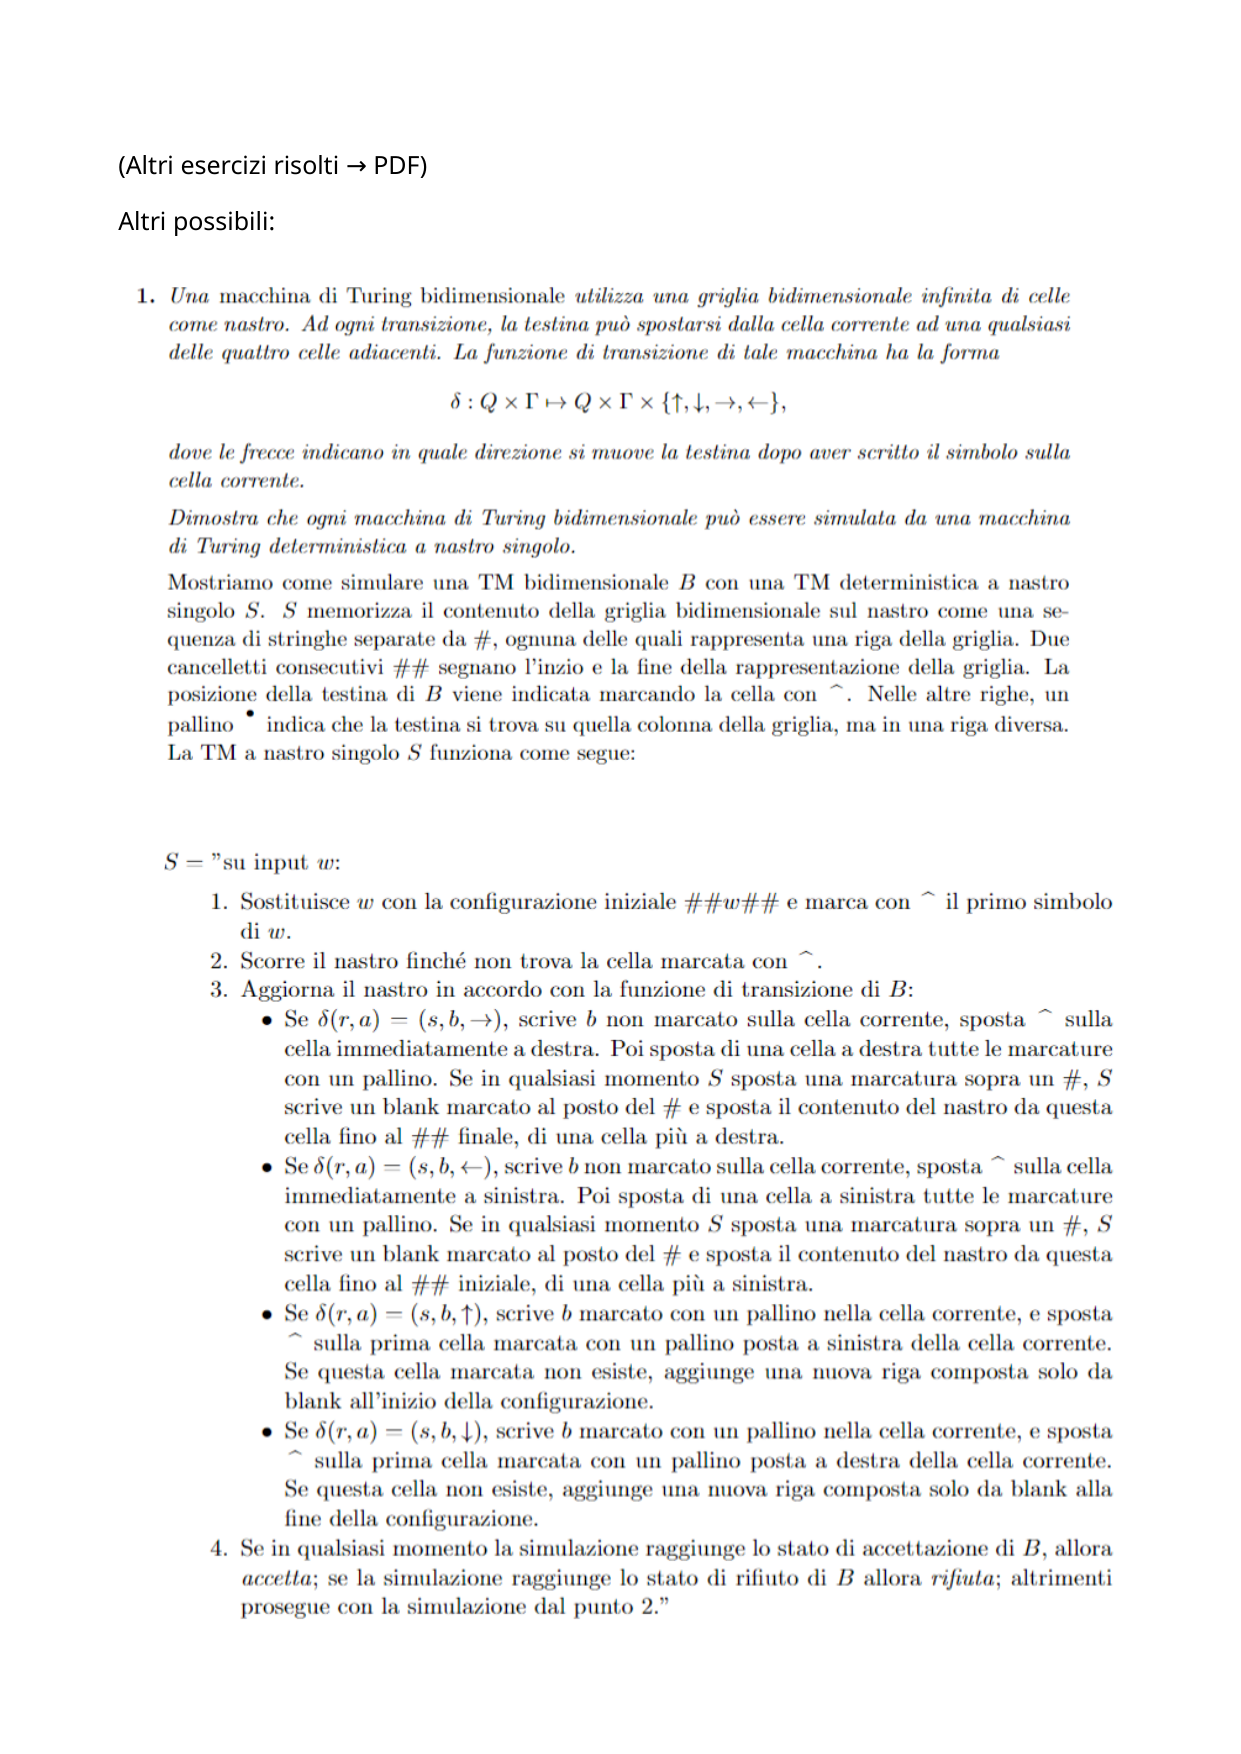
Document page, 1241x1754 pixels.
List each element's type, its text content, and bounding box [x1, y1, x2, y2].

picture [164, 840, 1132, 1645]
text Altri possibili: [118, 204, 1122, 238]
text (Altri esercizi risolti → PDF) [118, 148, 1122, 182]
picture [125, 272, 1130, 767]
